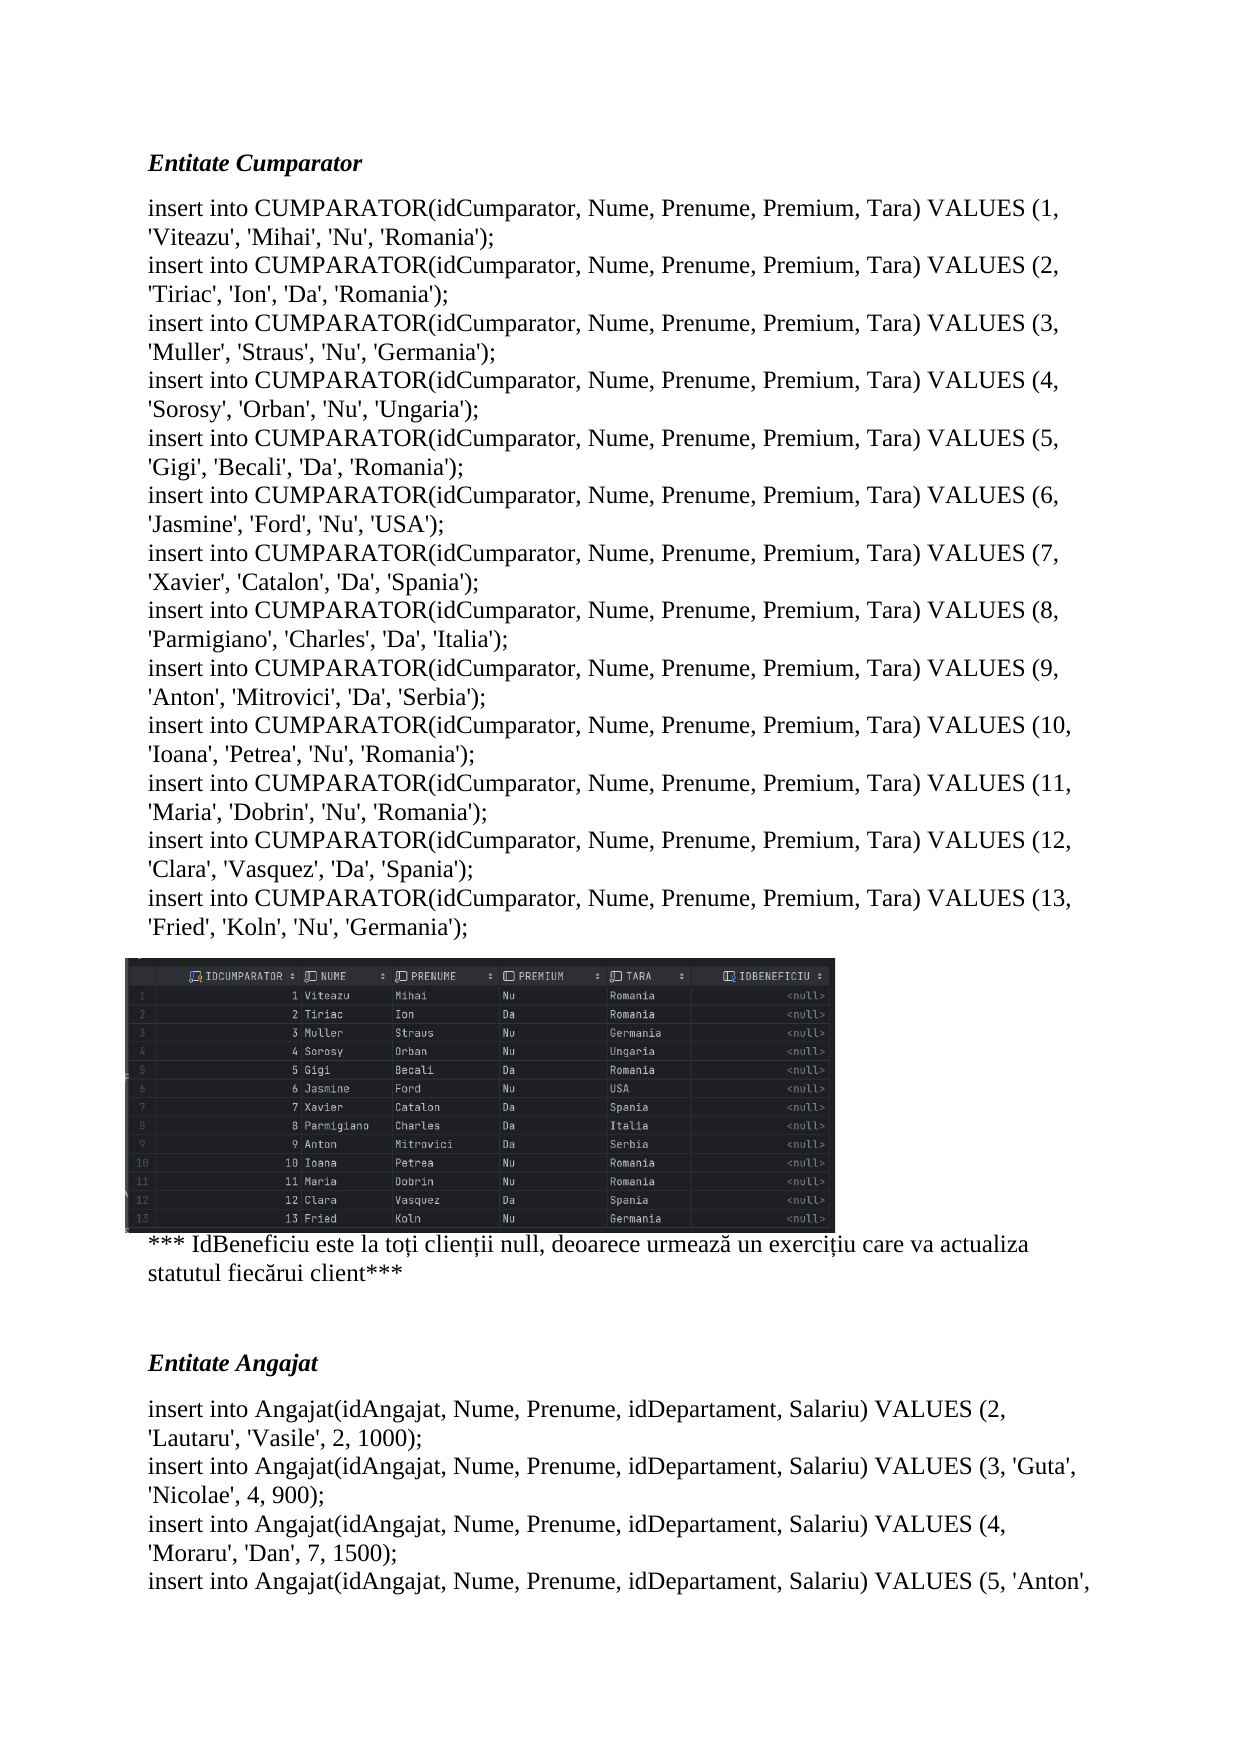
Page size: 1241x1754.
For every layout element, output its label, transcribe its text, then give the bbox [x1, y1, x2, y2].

text insert into Angajat(idAngajat, Nume, Prenume, idDepartament, Salariu) VALUES (2, 'Lautaru', 'Vasile', 2, 1000); insert into Angajat(idAngajat, Nume, Prenume, idDepartament, Salariu) VALUES (3, 'Guta', 'Nicolae', 4, 900); insert into Angajat(idAngajat, Nume, Prenume, idDepartament, Salariu) VALUES (4, 'Moraru', 'Dan', 7, 1500); insert into Angajat(idAngajat, Nume, Prenume, idDepartament, Salariu) VALUES (5, 'Anton', [148, 1394, 1093, 1595]
text insert into CUMPARATOR(idCumparator, Nume, Prenume, Premium, Tara) VALUES (1, 'Viteazu', 'Mihai', 'Nu', 'Romania'); insert into CUMPARATOR(idCumparator, Nume, Prenume, Premium, Tara) VALUES (2, 'Tiriac', 'Ion', 'Da', 'Romania'); insert into CUMPARATOR(idCumparator, Nume, Prenume, Premium, Tara) VALUES (3, 'Muller', 'Straus', 'Nu', 'Germania'); insert into CUMPARATOR(idCumparator, Nume, Prenume, Premium, Tara) VALUES (4, 'Sorosy', 'Orban', 'Nu', 'Ungaria'); insert into CUMPARATOR(idCumparator, Nume, Prenume, Premium, Tara) VALUES (5, 'Gigi', 'Becali', 'Da', 'Romania'); insert into CUMPARATOR(idCumparator, Nume, Prenume, Premium, Tara) VALUES (6, 'Jasmine', 'Ford', 'Nu', 'USA'); insert into CUMPARATOR(idCumparator, Nume, Prenume, Premium, Tara) VALUES (7, 'Xavier', 'Catalon', 'Da', 'Spania'); insert into CUMPARATOR(idCumparator, Nume, Prenume, Premium, Tara) VALUES (8, 'Parmigiano', 'Charles', 'Da', 'Italia'); insert into CUMPARATOR(idCumparator, Nume, Prenume, Premium, Tara) VALUES (9, 'Anton', 'Mitrovici', 'Da', 'Serbia'); insert into CUMPARATOR(idCumparator, Nume, Prenume, Premium, Tara) VALUES (10, 'Ioana', 'Petrea', 'Nu', 'Romania'); insert into CUMPARATOR(idCumparator, Nume, Prenume, Premium, Tara) VALUES (11, 'Maria', 'Dobrin', 'Nu', 'Romania'); insert into CUMPARATOR(idCumparator, Nume, Prenume, Premium, Tara) VALUES (12, 'Clara', 'Vasquez', 'Da', 'Spania'); insert into CUMPARATOR(idCumparator, Nume, Prenume, Premium, Tara) VALUES (13, 'Fried', 'Koln', 'Nu', 'Germania'); [148, 193, 1093, 941]
text *** IdBeneficiu este la toți clienții null, deoarece urmează un exercițiu care va actualiza statutul fiecărui client*** [148, 1229, 1093, 1286]
text Entitate Cumparator [148, 148, 1093, 176]
text Entitate Angajat [148, 1348, 1093, 1377]
